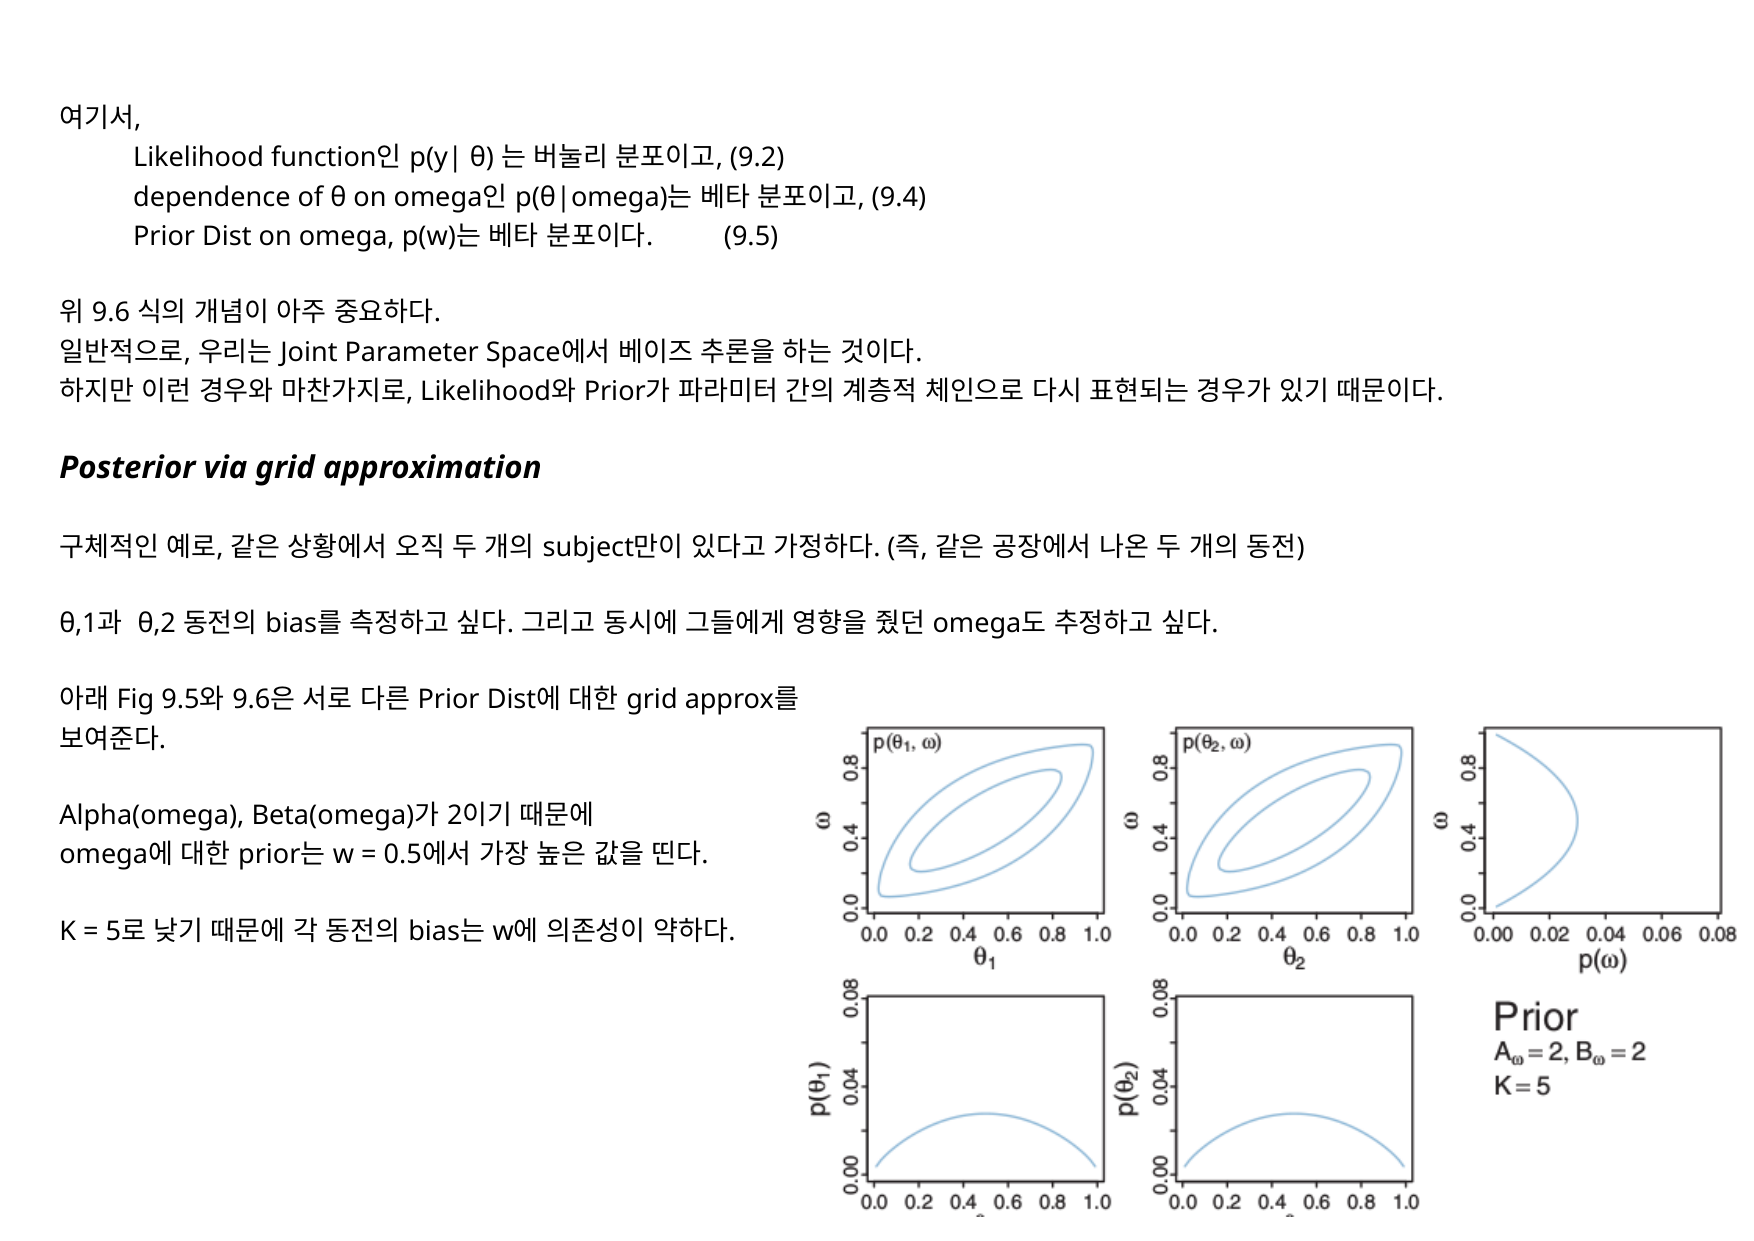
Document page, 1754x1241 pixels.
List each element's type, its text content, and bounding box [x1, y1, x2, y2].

text 위 9.6 식의 개념이 아주 중요하다. [59, 290, 1695, 330]
text 구체적인 예로, 같은 상황에서 오직 두 개의 subject만이 있다고 가정하다. (즉, 같은 공장에서 나온 두 개의 동전) [59, 525, 1695, 564]
text Alpha(omega), Beta(omega)가 2이기 때문에 [59, 793, 808, 832]
text omega에 대한 prior는 w = 0.5에서 가장 높은 값을 띤다. [59, 832, 808, 872]
text 일반적으로, 우리는 Joint Parameter Space에서 베이즈 추론을 하는 것이다. [59, 330, 1695, 369]
text θ,1과 θ,2 동전의 bias를 측정하고 싶다. 그리고 동시에 그들에게 영향을 줬던 omega도 추정하고 싶다. [59, 601, 1695, 640]
text 아래 Fig 9.5와 9.6은 서로 다른 Prior Dist에 대한 grid approx를 보여준다. [59, 677, 1695, 756]
text K = 5로 낮기 때문에 각 동전의 bias는 w에 의존성이 약하다. [59, 908, 808, 948]
text Likelihood function인 p(y| θ) 는 버눌리 분포이고, (9.2) [59, 135, 1695, 175]
text Prior Dist on omega, p(w)는 베타 분포이다. (9.5) [59, 214, 1695, 253]
text 여기서, [59, 96, 1695, 135]
text dependence of θ on omega인 p(θ|omega)는 베타 분포이고, (9.4) [59, 175, 1695, 214]
picture [808, 695, 1754, 1217]
text 하지만 이런 경우와 마찬가지로, Likelihood와 Prior가 파라미터 간의 계층적 체인으로 다시 표현되는 경우가 있기 때문이다. [59, 369, 1695, 408]
text Posterior via grid approximation [59, 445, 1695, 488]
